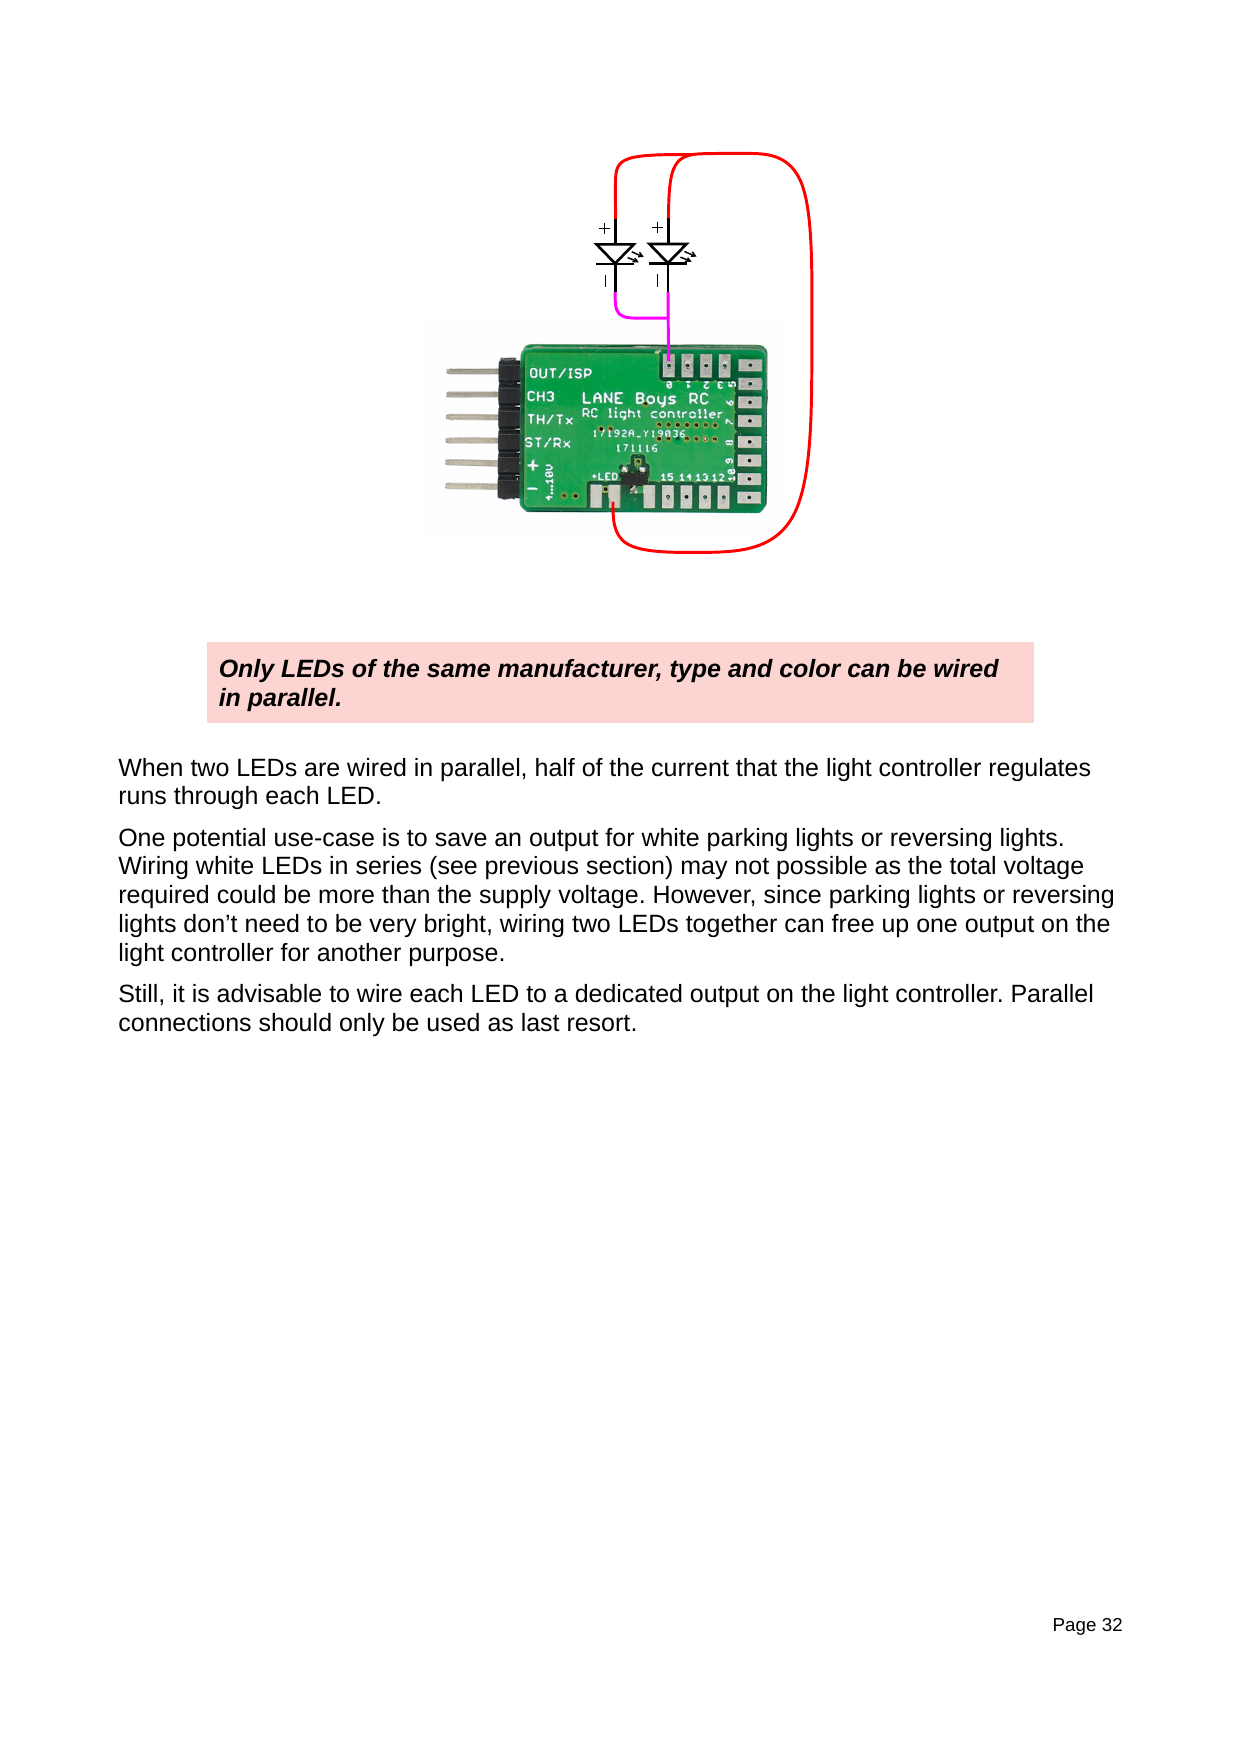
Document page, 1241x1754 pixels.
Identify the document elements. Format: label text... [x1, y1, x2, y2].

text Only LEDs of the same manufacturer, type and color can be wired in parallel. [207, 642, 1034, 723]
text One potential use-case is to save an output for white parking lights or reversing lights. Wiring white LEDs in series (see previous section) may not possible as the total voltage required could be more than the supply voltage. However, since parking lights or reversing lights don’t need to be very bright, wiring two LEDs together can free up one output on the light controller for another purpose. [118, 823, 1122, 966]
text When two LEDs are wired in parallel, half of the current that the light controller regulates runs through each LED. [118, 753, 1122, 810]
text Still, it is advisable to wire each LED to a dedicated output on the light controller. Parallel connections should only be used as last resort. [118, 979, 1122, 1036]
